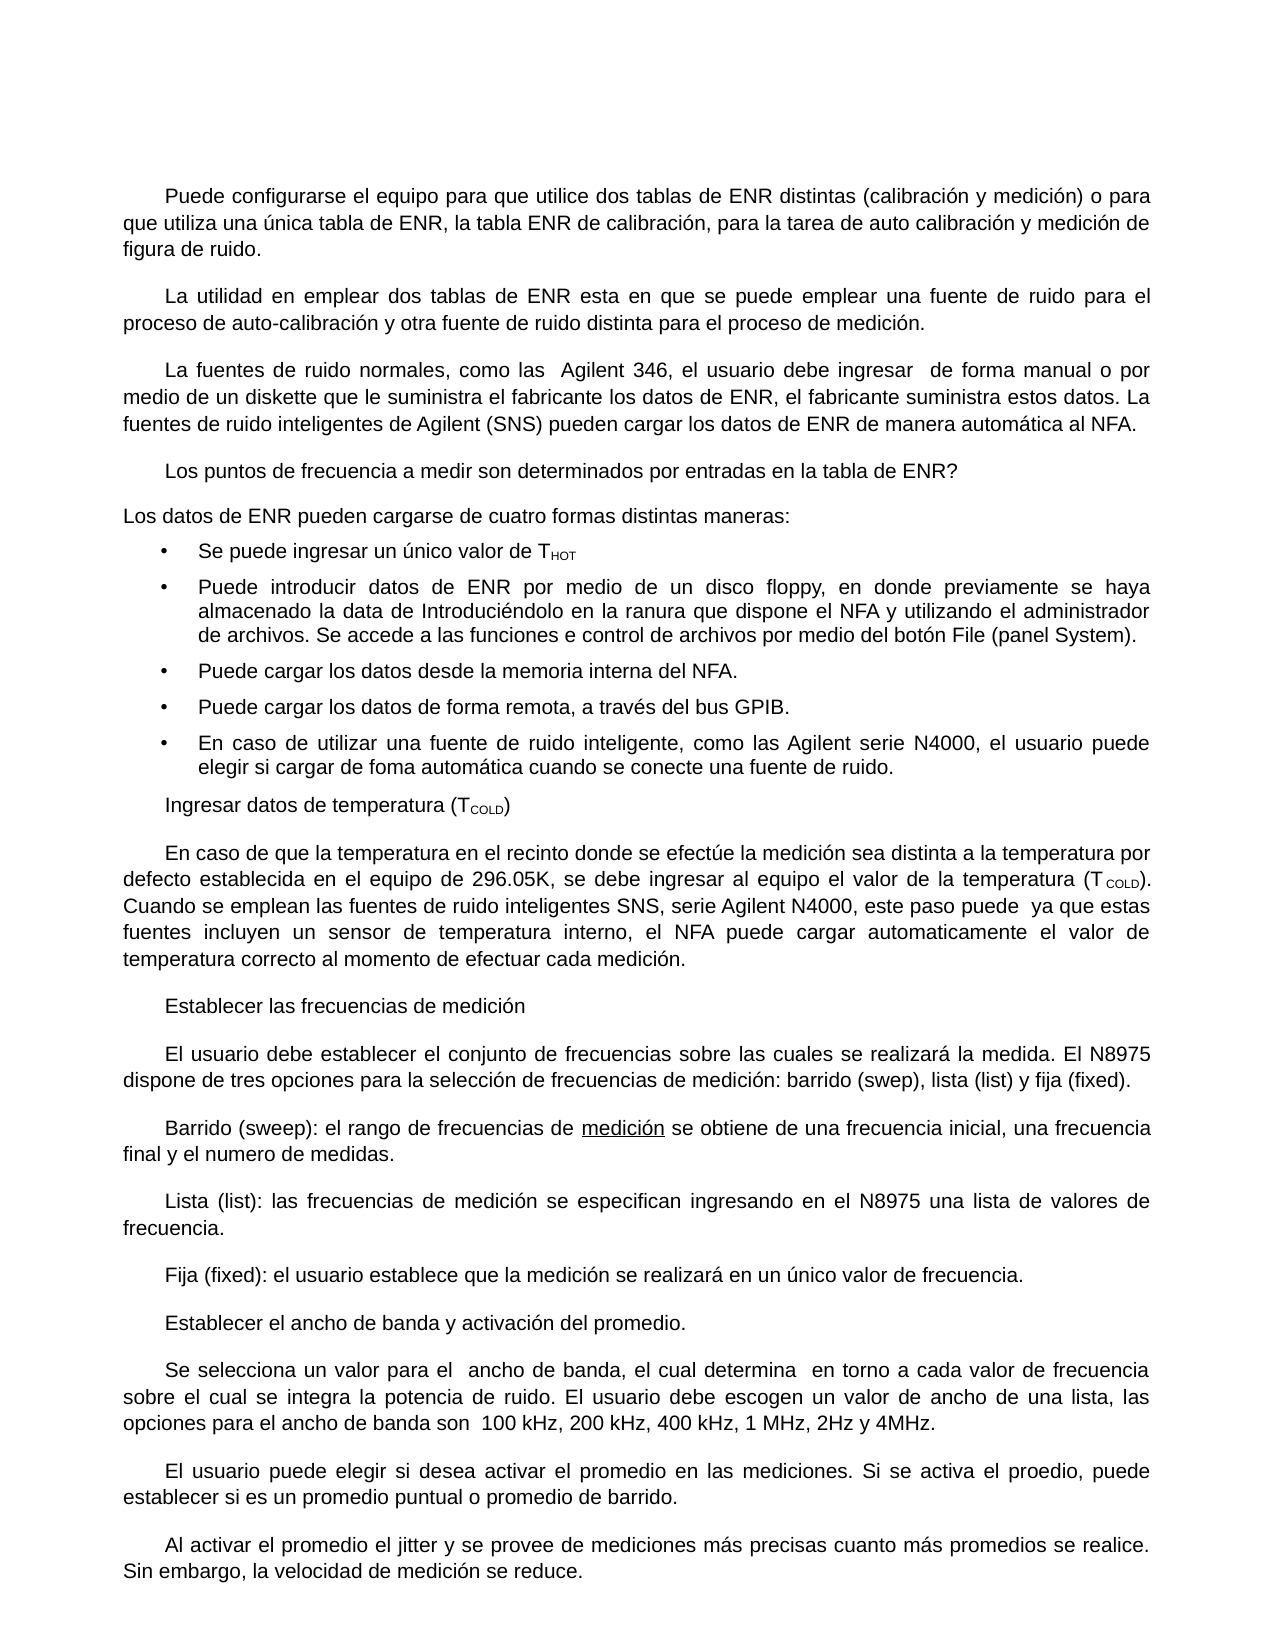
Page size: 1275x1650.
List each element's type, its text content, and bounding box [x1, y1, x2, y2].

text Barrido (sweep): el rango de frecuencias de medición se obtiene de una frecuencia inicial, una frecuencia final y el numero de medidas. [123, 1113, 1152, 1166]
text Establecer el ancho de banda y activación del promedio. [123, 1308, 1152, 1334]
text La fuentes de ruido normales, como las Agilent 346, el usuario debe ingresar de forma manual o por medio de un diskette que le suministra el fabricante los datos de ENR, el fabricante suministra estos datos. La fuentes de ruido inteligentes de Agilent (SNS) pueden cargar los datos de ENR de manera automática al NFA. [123, 356, 1152, 435]
text Ingresar datos de temperatura (TCOLD) [123, 790, 1152, 817]
text La utilidad en emplear dos tablas de ENR esta en que se puede emplear una fuente de ruido para el proceso de auto-calibración y otra fuente de ruido distinta para el proceso de medición. [123, 282, 1152, 335]
text Lista (list): las frecuencias de medición se especifican ingresando en el N8975 una lista de valores de frecuencia. [123, 1187, 1152, 1240]
list Puede cargar los datos de forma remota, a través del bus GPIB. [160, 695, 1152, 719]
list En caso de utilizar una fuente de ruido inteligente, como las Agilent serie N4000, el usuario puede elegir si cargar de foma automática cuando se conecte una fuente de ruido. [160, 731, 1152, 778]
text Establecer las frecuencias de medición [123, 991, 1152, 1018]
text En caso de que la temperatura en el recinto donde se efectúe la medición sea distinta a la temperatura por defecto establecida en el equipo de 296.05K, se debe ingresar al equipo el valor de la temperatura (TCOLD). Cuando se emplean las fuentes de ruido inteligentes SNS, serie Agilent N4000, este paso puede ya que estas fuentes incluyen un sensor de temperatura interno, el NFA puede cargar automaticamente el valor de temperatura correcto al momento de efectuar cada medición. [123, 838, 1152, 971]
text El usuario debe establecer el conjunto de frecuencias sobre las cuales se realizará la medida. El N8975 dispone de tres opciones para la selección de frecuencias de medición: barrido (swep), lista (list) y fija (fixed). [123, 1039, 1152, 1092]
list Se puede ingresar un único valor de THOT [160, 539, 1152, 563]
list Puede introducir datos de ENR por medio de un disco floppy, en donde previamente se haya almacenado la data de Introduciéndolo en la ranura que dispone el NFA y utilizando el administrador de archivos. Se accede a las funciones e control de archivos por medio del botón File (panel System). [160, 575, 1152, 647]
text Al activar el promedio el jitter y se provee de mediciones más precisas cuanto más promedios se realice. Sin embargo, la velocidad de medición se reduce. [123, 1530, 1152, 1583]
list Puede cargar los datos desde la memoria interna del NFA. [160, 659, 1152, 683]
text Se selecciona un valor para el ancho de banda, el cual determina en torno a cada valor de frecuencia sobre el cual se integra la potencia de ruido. El usuario debe escogen un valor de ancho de una lista, las opciones para el ancho de banda son 100 kHz, 200 kHz, 400 kHz, 1 MHz, 2Hz y 4MHz. [123, 1355, 1152, 1435]
text El usuario puede elegir si desea activar el promedio en las mediciones. Si se activa el proedio, puede establecer si es un promedio puntual o promedio de barrido. [123, 1456, 1152, 1509]
text Fija (fixed): el usuario establece que la medición se realizará en un único valor de frecuencia. [123, 1261, 1152, 1287]
text Los datos de ENR pueden cargarse de cuatro formas distintas maneras: [123, 503, 1152, 527]
text Puede configurarse el equipo para que utilice dos tablas de ENR distintas (calibración y medición) o para que utiliza una única tabla de ENR, la tabla ENR de calibración, para la tarea de auto calibración y medición de figura de ruido. [123, 181, 1152, 261]
text Los puntos de frecuencia a medir son determinados por entradas en la tabla de ENR? [123, 456, 1152, 483]
